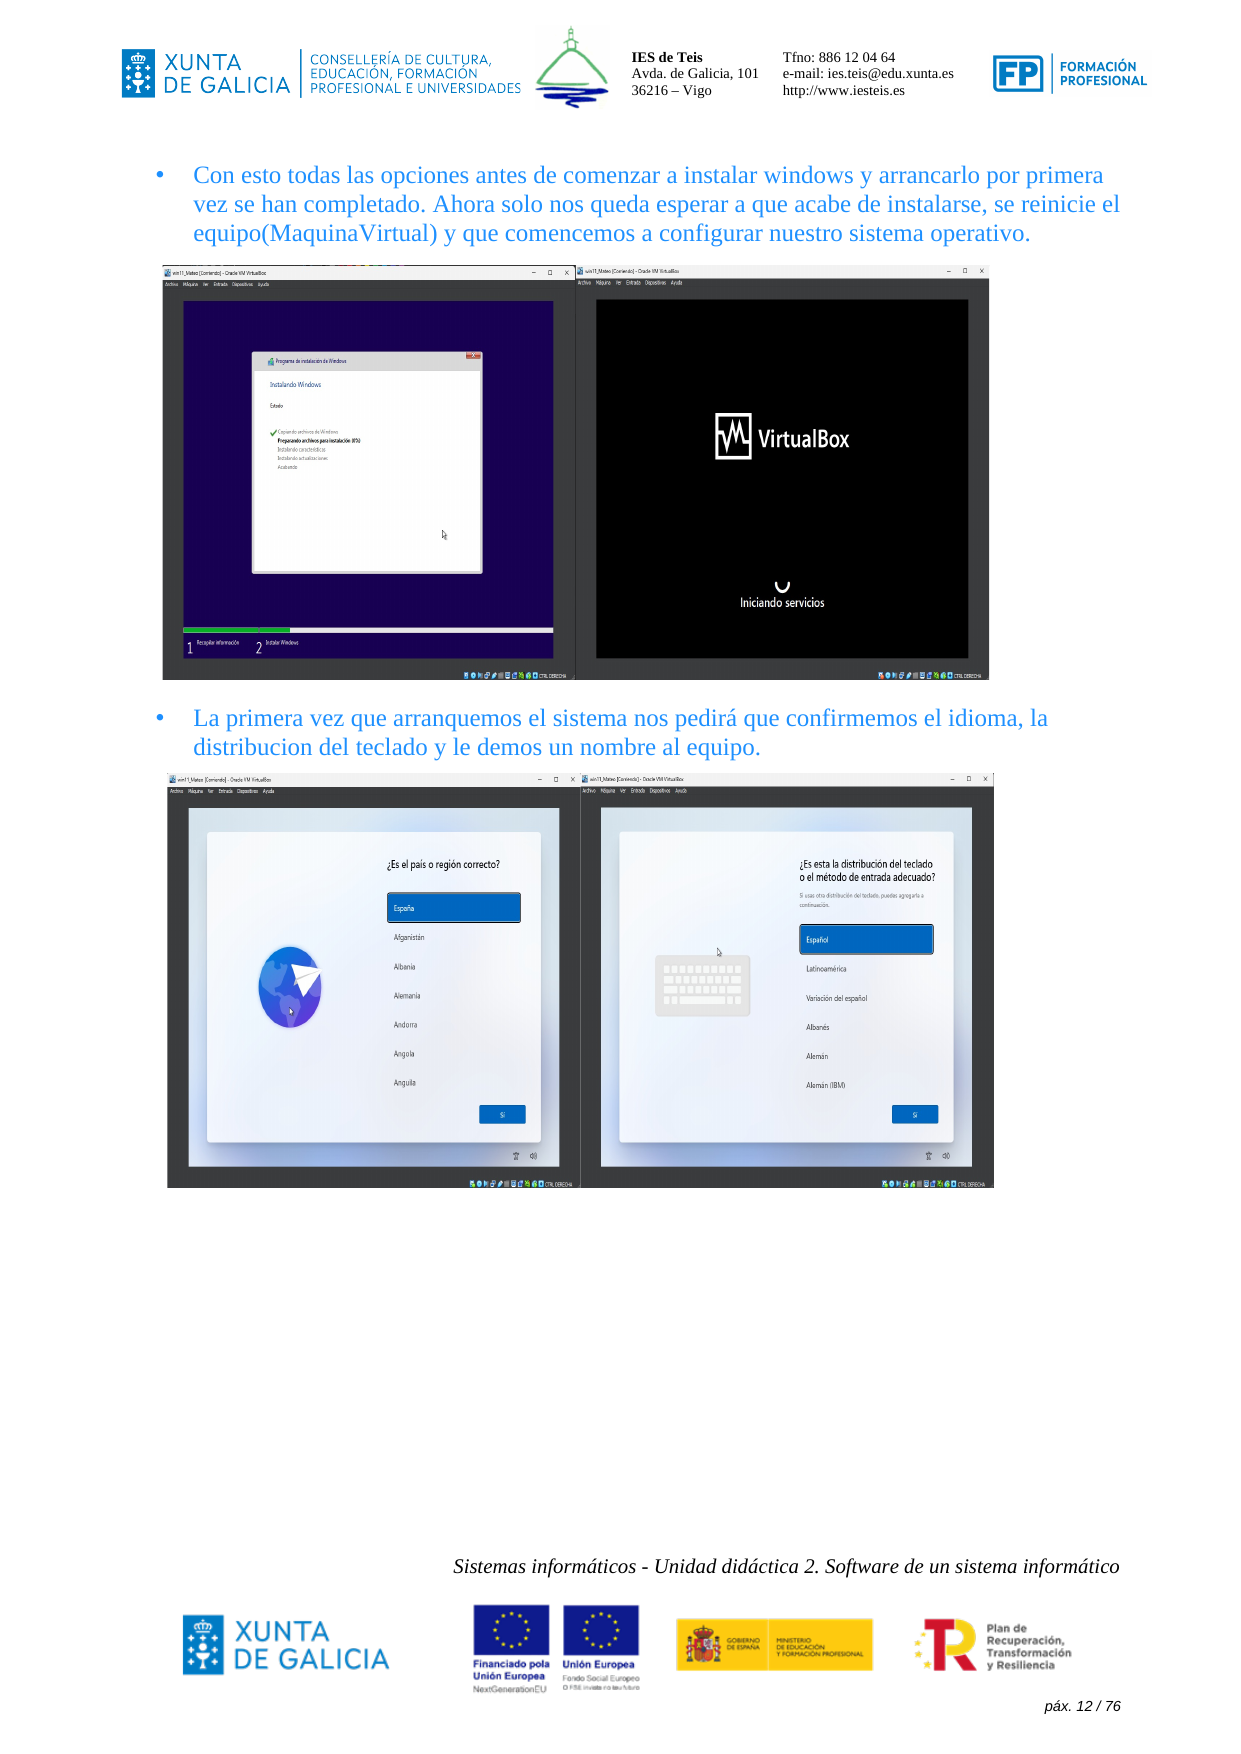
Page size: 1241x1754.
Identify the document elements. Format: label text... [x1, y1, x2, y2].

picture [989, 50, 1153, 97]
picture [182, 1593, 1085, 1700]
picture [534, 25, 611, 110]
list Con esto todas las opciones antes de comenzar a instalar windows y arrancarlo por primera vez se han completado. Ahora solo nos queda esperar a que acabe de instalarse, se reinicie el equipo(MaquinaVirtual) y que comencemos a configurar nuestro sistema operativo. [156, 160, 1122, 247]
picture [121, 49, 521, 98]
picture [162, 265, 990, 680]
list La primera vez que arranquemos el sistema nos pedirá que confirmemos el idioma, la distribucion del teclado y le demos un nombre al equipo. [156, 703, 1122, 761]
picture [167, 773, 994, 1188]
